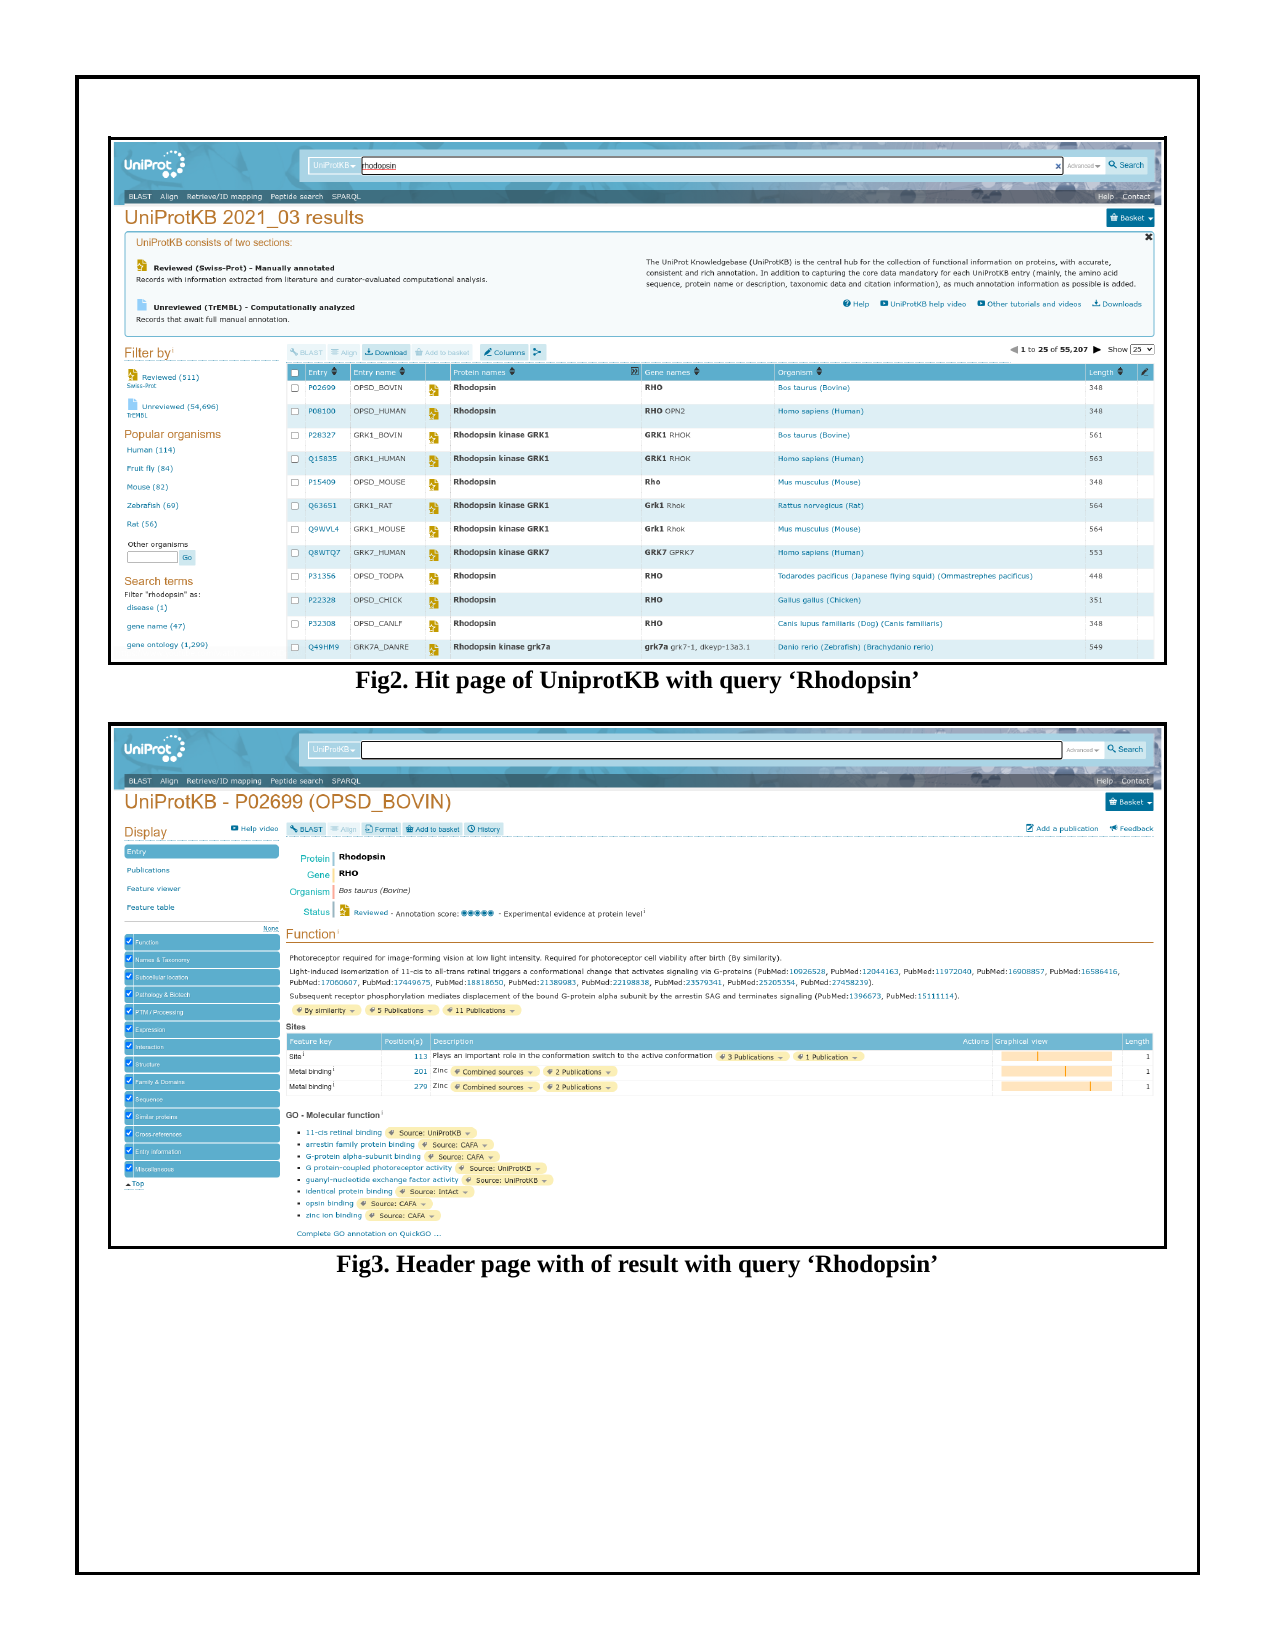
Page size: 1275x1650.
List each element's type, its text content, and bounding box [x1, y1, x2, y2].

text [111, 726, 1164, 1246]
picture [113, 728, 1162, 1243]
text Fig2. Hit page of UniprotKB with query ‘Rhodopsin’ [108, 665, 1167, 693]
picture [113, 142, 1162, 659]
text [111, 140, 1164, 662]
text Fig3. Header page with of result with query ‘Rhodopsin’ [108, 1249, 1167, 1278]
